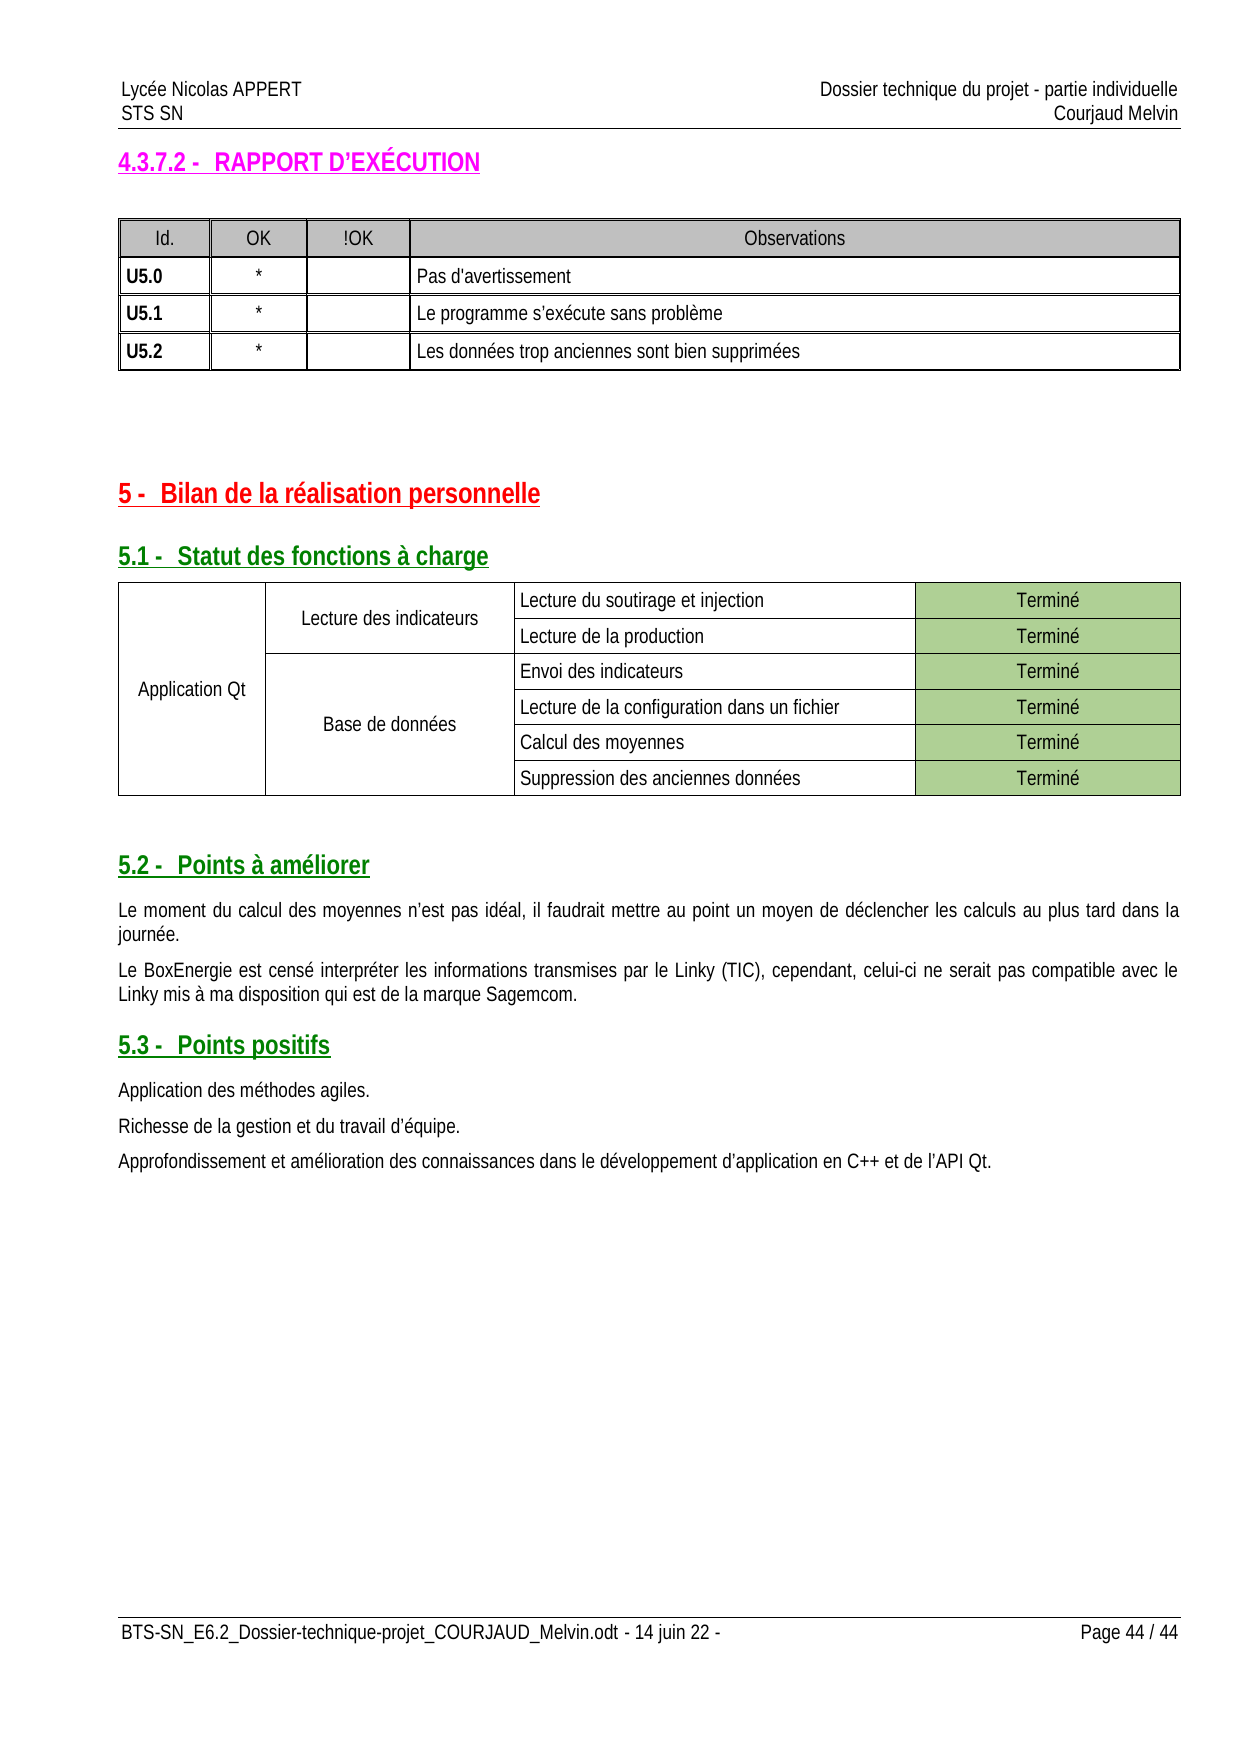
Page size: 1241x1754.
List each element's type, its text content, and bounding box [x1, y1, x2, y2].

table_header Lecture des indicateurs [266, 583, 514, 653]
table_cell Terminé [916, 654, 1180, 689]
table_cell U5.1 [121, 296, 209, 331]
table_cell U5.0 [121, 258, 209, 293]
table_cell * [212, 258, 306, 293]
table_header Lecture du soutirage et injection [515, 583, 915, 618]
table_header Application Qt [119, 583, 265, 795]
table_header Terminé [916, 583, 1180, 618]
text Application des méthodes agiles. [118, 1078, 1181, 1102]
table_cell U5.2 [121, 334, 209, 369]
table_cell [308, 296, 409, 331]
table_cell Terminé [916, 619, 1180, 653]
table_header OK [212, 221, 306, 256]
table_cell [308, 334, 409, 369]
table_cell Pas d'avertissement [411, 258, 1179, 293]
table_cell Le programme s’exécute sans problème [411, 296, 1179, 331]
table_cell Envoi des indicateurs [515, 654, 915, 689]
table_cell * [212, 334, 306, 369]
table_cell Calcul des moyennes [515, 725, 915, 760]
table_cell Lecture de la configuration dans un fichier [515, 690, 915, 724]
table_cell * [212, 296, 306, 331]
table_header !OK [308, 221, 409, 256]
subtitle Bilan de la réalisation personnelle [118, 477, 1181, 510]
table_cell Terminé [916, 725, 1180, 760]
table_cell Base de données [266, 654, 514, 795]
table_cell [308, 258, 409, 293]
table_cell Suppression des anciennes données [515, 761, 915, 795]
table_header Observations [411, 221, 1179, 256]
subtitle Rapport d’exécution [118, 145, 1181, 176]
text Richesse de la gestion et du travail d’équipe. [118, 1114, 1181, 1138]
subtitle Statut des fonctions à charge [118, 539, 1181, 570]
text Le BoxEnergie est censé interpréter les informations transmises par le Linky (TIC), cependant, celui-ci ne serait pas compatible avec le Linky mis à ma disposition qui est de la marque Sagemcom. [118, 957, 1181, 1005]
text Le moment du calcul des moyennes n’est pas idéal, il faudrait mettre au point un moyen de déclencher les calculs au plus tard dans la journée. [118, 898, 1181, 946]
text Approfondissement et amélioration des connaissances dans le développement d’application en C++ et de l’API Qt. [118, 1149, 1181, 1173]
table_cell Terminé [916, 761, 1180, 795]
table_header Id. [121, 221, 209, 256]
subtitle Points à améliorer [118, 849, 1181, 880]
table_cell Les données trop anciennes sont bien supprimées [411, 334, 1179, 369]
subtitle Points positifs [118, 1029, 1181, 1060]
table_cell Lecture de la production [515, 619, 915, 653]
table_cell Terminé [916, 690, 1180, 724]
